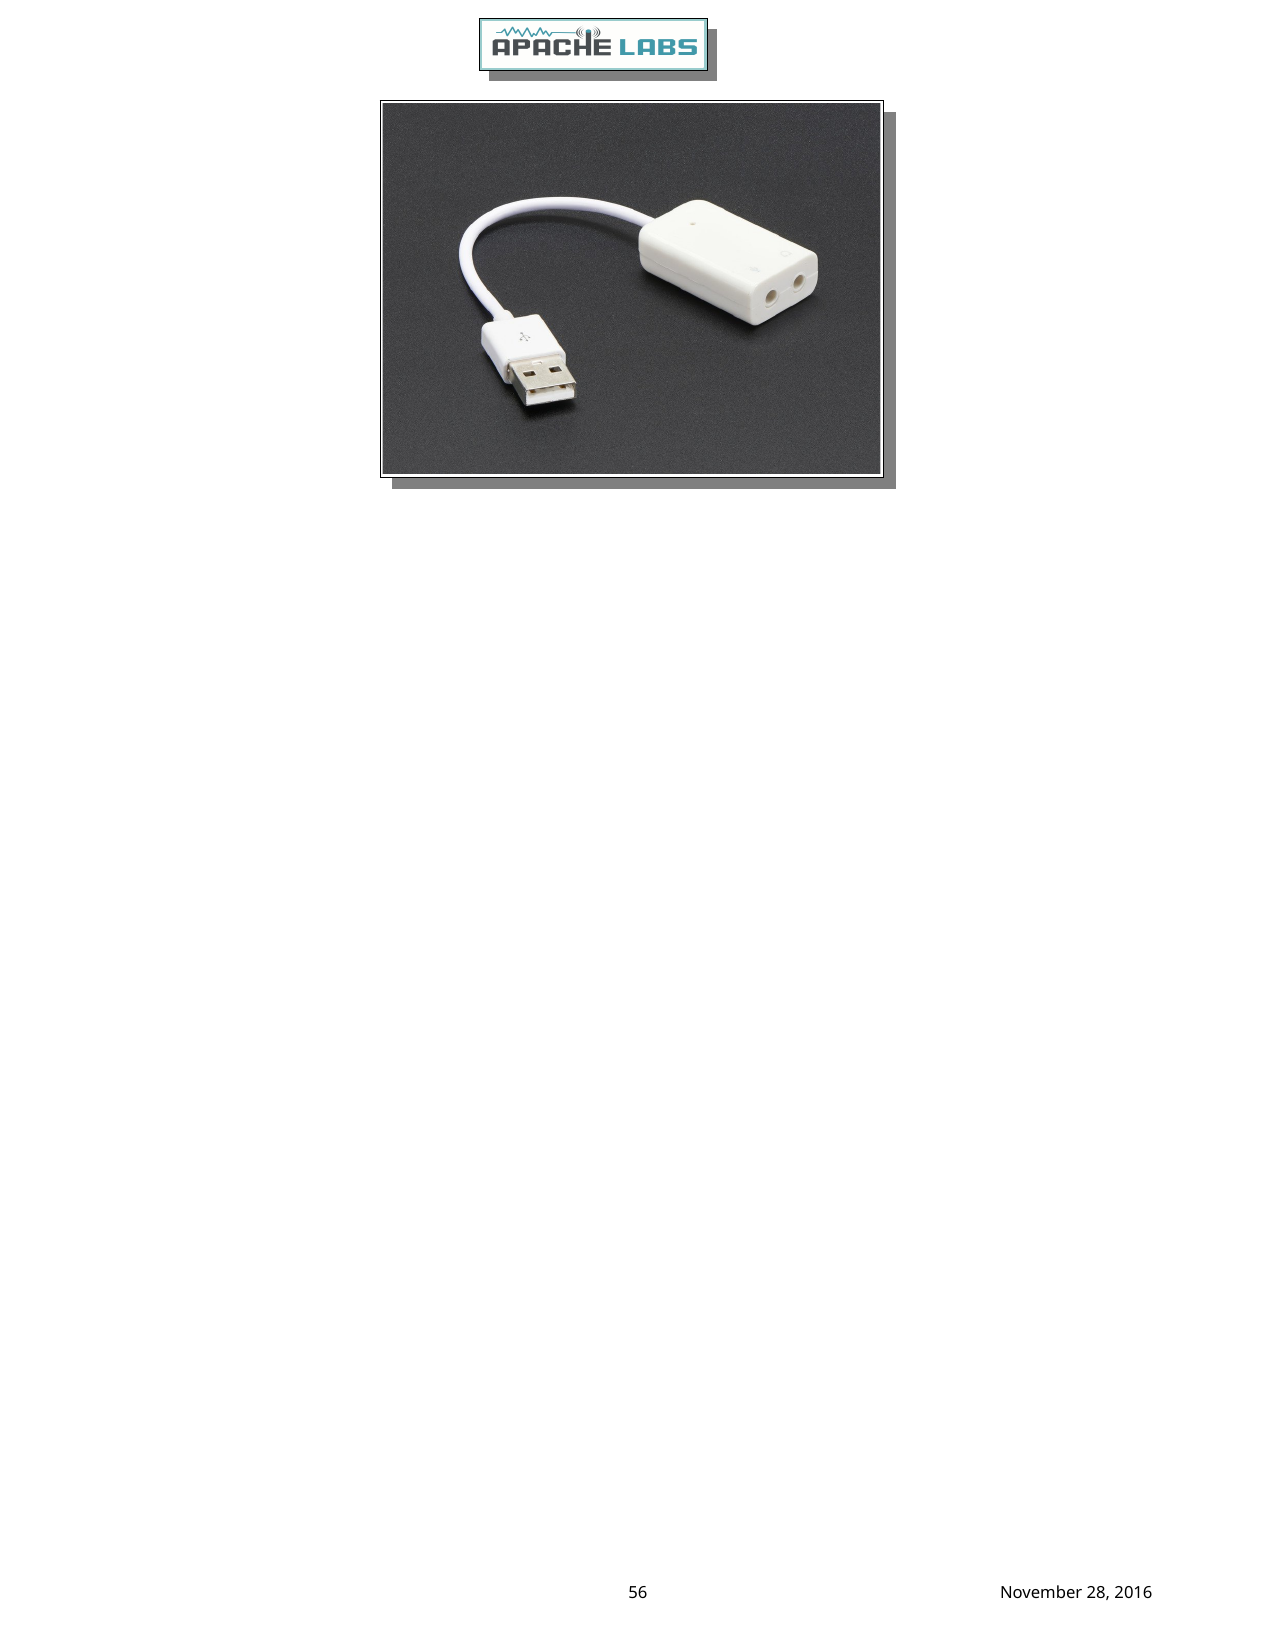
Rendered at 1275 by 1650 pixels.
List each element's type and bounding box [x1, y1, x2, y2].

picture [482, 21, 704, 68]
picture [382, 103, 881, 474]
